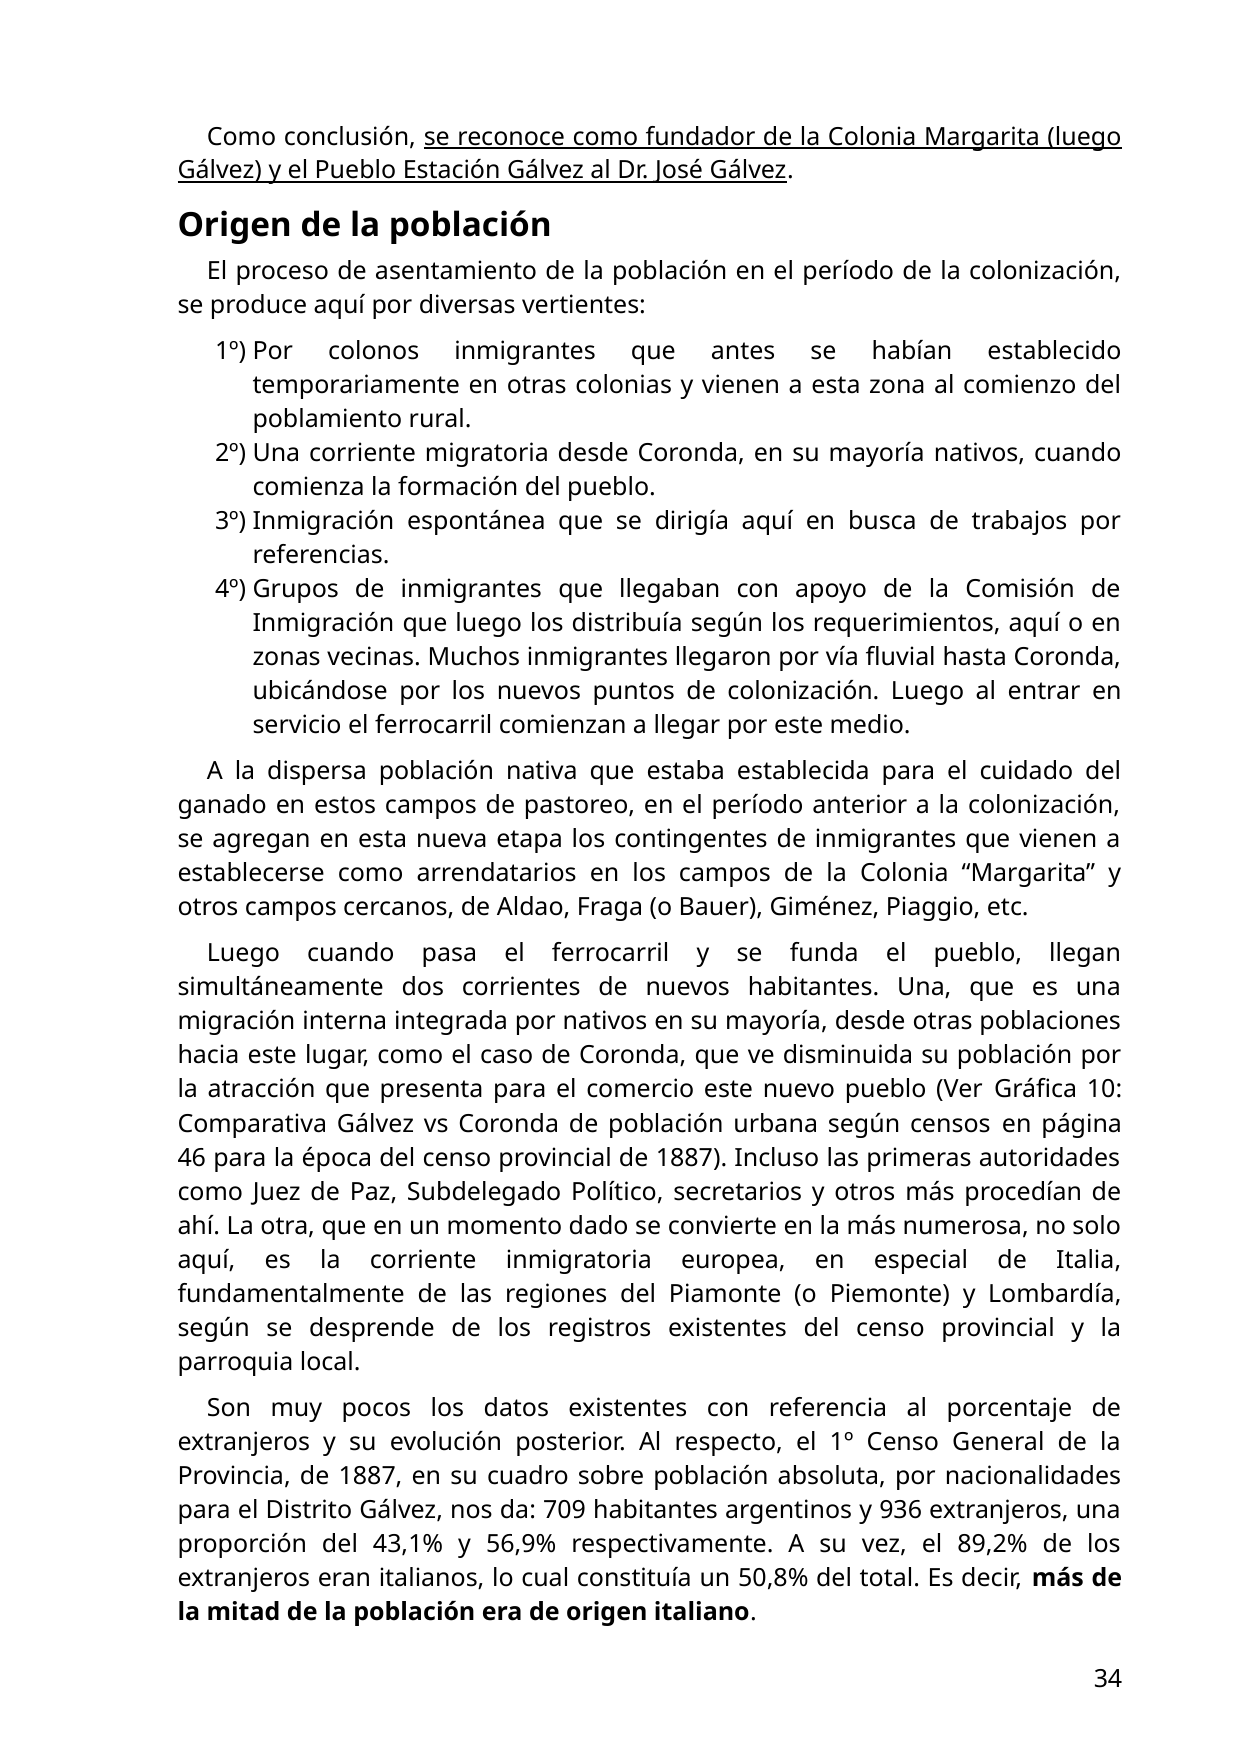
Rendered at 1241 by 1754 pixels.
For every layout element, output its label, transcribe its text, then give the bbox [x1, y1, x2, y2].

text Son muy pocos los datos existentes con referencia al porcentaje de extranjeros y su evolución posterior. Al respecto, el 1º Censo General de la Provincia, de 1887, en su cuadro sobre población absoluta, por nacionalidades para el Distrito Gálvez, nos da: 709 habitantes argentinos y 936 extranjeros, una proporción del 43,1% y 56,9% respectivamente. A su vez, el 89,2% de los extranjeros eran italianos, lo cual constituía un 50,8% del total. Es decir, más de la mitad de la población era de origen italiano. [177, 1389, 1122, 1628]
text A la dispersa población nativa que estaba establecida para el cuidado del ganado en estos campos de pastoreo, en el período anterior a la colonización, se agregan en esta nueva etapa los contingentes de inmigrantes que vienen a establecerse como arrendatarios en los campos de la Colonia “Margarita” y otros campos cercanos, de Aldao, Fraga (o Bauer), Giménez, Piaggio, etc. [177, 753, 1122, 923]
text Como conclusión, se reconoce como fundador de la Colonia Margarita (luego Gálvez) y el Pueblo Estación Gálvez al Dr. José Gálvez. [177, 118, 1122, 186]
text El proceso de asentamiento de la población en el período de la colonización, se produce aquí por diversas vertientes: [177, 252, 1122, 321]
subtitle Origen de la población [177, 201, 1122, 246]
text Luego cuando pasa el ferrocarril y se funda el pueblo, llegan simultáneamente dos corrientes de nuevos habitantes. Una, que es una migración interna integrada por nativos en su mayoría, desde otras poblaciones hacia este lugar, como el caso de Coronda, que ve disminuida su población por la atracción que presenta para el comercio este nuevo pueblo (Ver Gráfica 10: Comparativa Gálvez vs Coronda de población urbana según censos en página 36 para la época del censo provincial de 1887). Incluso las primeras autoridades como Juez de Paz, Subdelegado Político, secretarios y otros más procedían de ahí. La otra, que en un momento dado se convierte en la más numerosa, no solo aquí, es la corriente inmigratoria europea, en especial de Italia, fundamentalmente de las regiones del Piamonte (o Piemonte) y Lombardía, según se desprende de los registros existentes del censo provincial y la parroquia local. [177, 935, 1122, 1378]
list Grupos de inmigrantes que llegaban con apoyo de la Comisión de Inmigración que luego los distribuía según los requerimientos, aquí o en zonas vecinas. Muchos inmigrantes llegaron por vía fluvial hasta Coronda, ubicándose por los nuevos puntos de colonización. Luego al entrar en servicio el ferrocarril comienzan a llegar por este medio. [215, 571, 1122, 741]
list Inmigración espontánea que se dirigía aquí en busca de trabajos por referencias. [215, 503, 1122, 571]
list Por colonos inmigrantes que antes se habían establecido temporariamente en otras colonias y vienen a esta zona al comienzo del poblamiento rural. [215, 332, 1122, 434]
list Una corriente migratoria desde Coronda, en su mayoría nativos, cuando comienza la formación del pueblo. [215, 434, 1122, 503]
